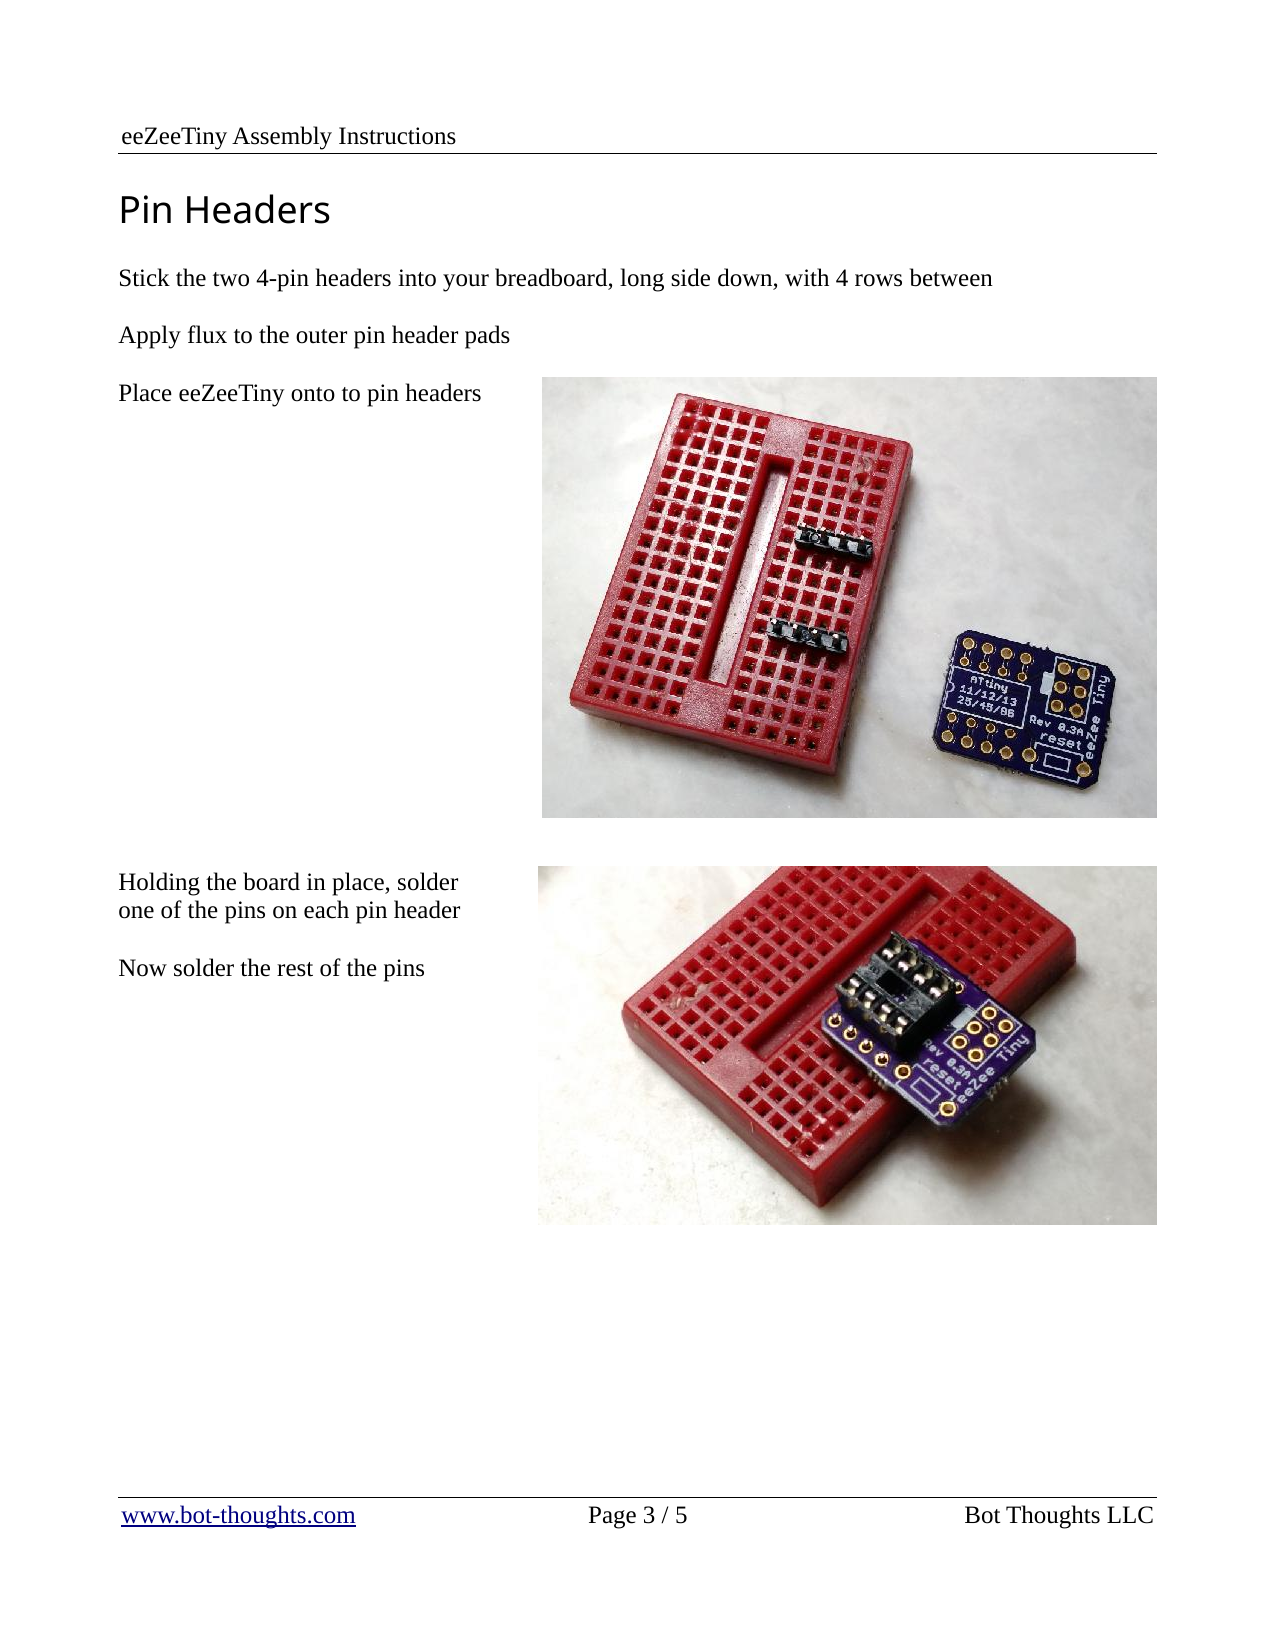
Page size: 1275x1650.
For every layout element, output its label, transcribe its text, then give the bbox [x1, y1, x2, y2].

text Holding the board in place, solder one of the pins on each pin header [118, 867, 538, 924]
text Apply flux to the outer pin header pads [118, 320, 1157, 349]
picture [538, 866, 1157, 1225]
text Now solder the rest of the pins [118, 953, 538, 982]
text Pin Headers [118, 183, 1157, 234]
picture [542, 377, 1157, 818]
text Stick the two 4-pin headers into your breadboard, long side down, with 4 rows between [118, 263, 1157, 292]
text Place eeZeeTiny onto to pin headers [118, 378, 542, 407]
